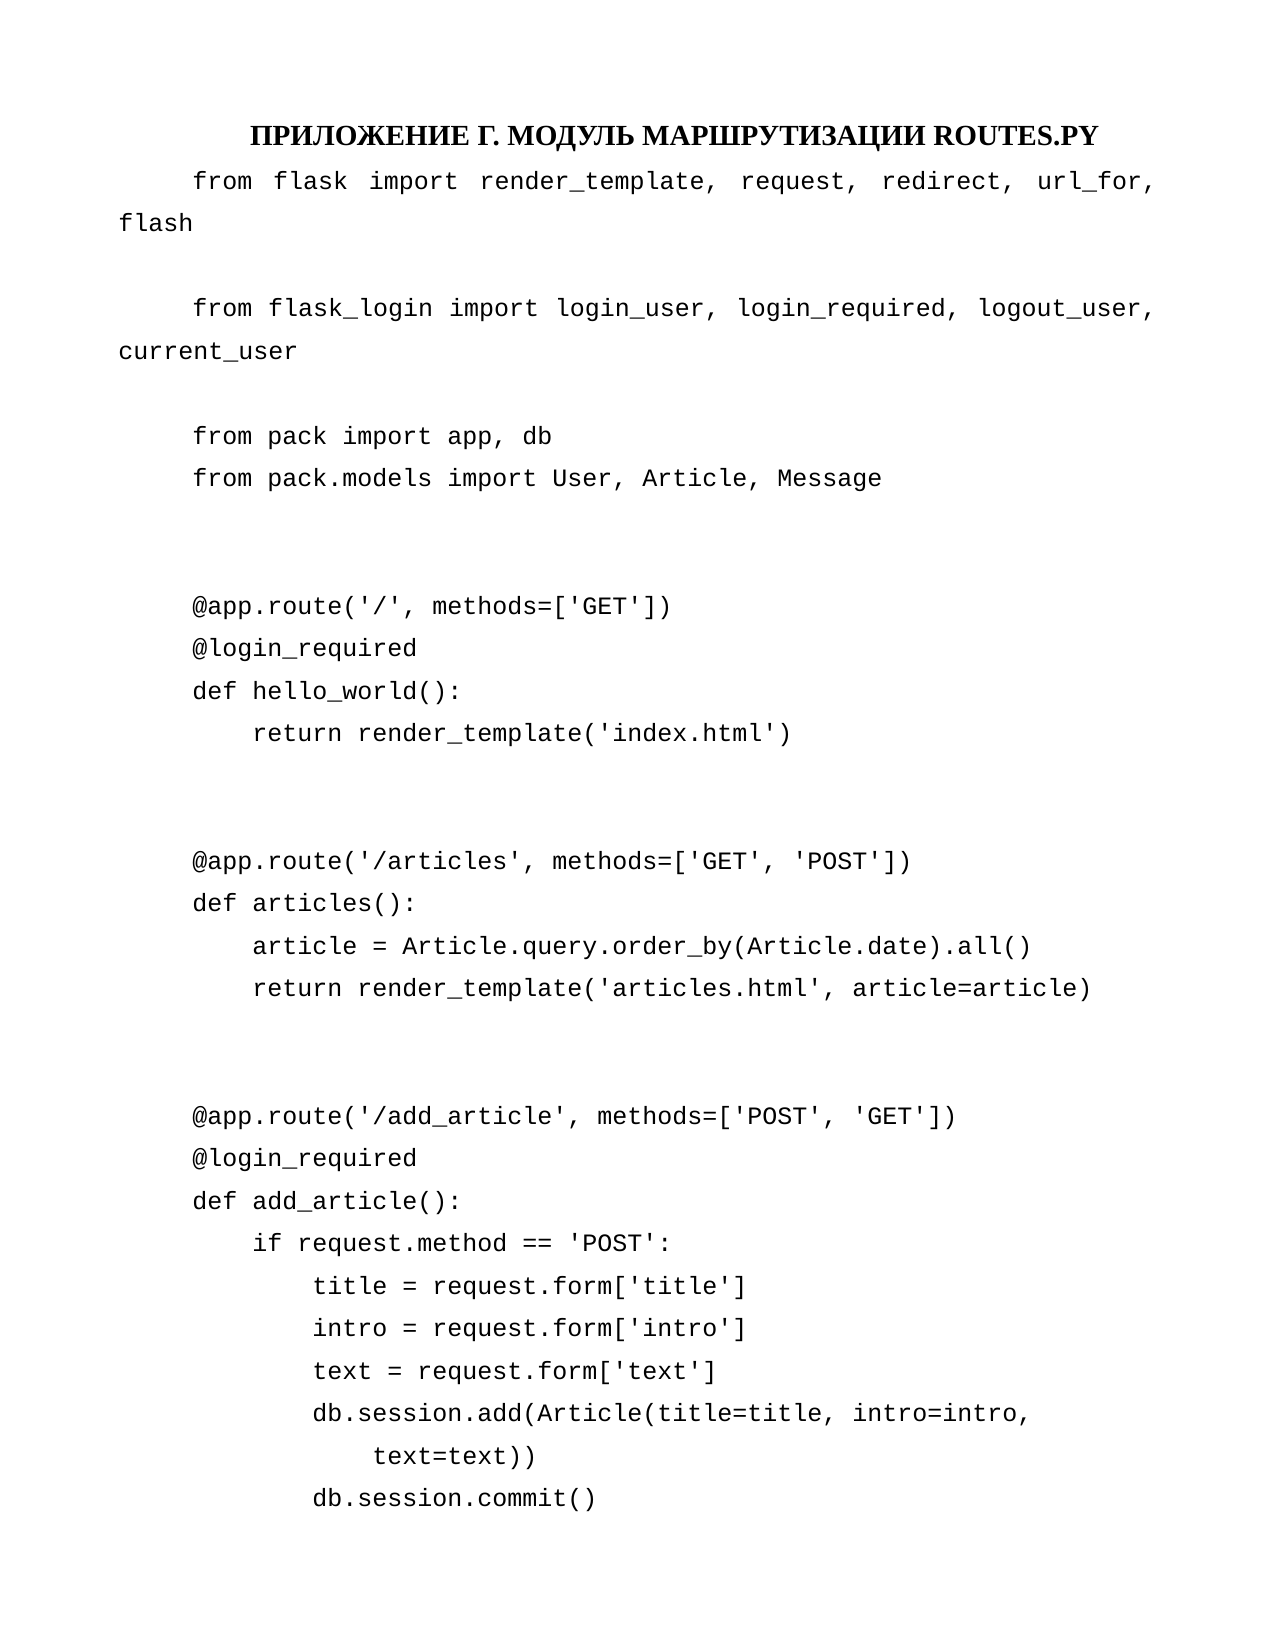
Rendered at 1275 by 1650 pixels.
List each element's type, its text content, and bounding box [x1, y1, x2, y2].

text return render_template('articles.html', article=article) [118, 976, 1157, 1004]
text text = request.form['text'] [118, 1358, 1157, 1387]
text db.session.add(Article(title=title, intro=intro, [118, 1401, 1157, 1429]
text from pack.models import User, Article, Message [118, 466, 1157, 494]
text @login_required [118, 636, 1157, 664]
text title = request.form['title'] [118, 1273, 1157, 1302]
text def articles(): [118, 891, 1157, 919]
text def add_article(): [118, 1188, 1157, 1217]
text @app.route('/articles', methods=['GET', 'POST']) [118, 848, 1157, 877]
text from pack import app, db [118, 423, 1157, 452]
text @app.route('/add_article', methods=['POST', 'GET']) [118, 1103, 1157, 1132]
text text=text)) [118, 1443, 1157, 1472]
text db.session.commit() [118, 1486, 1157, 1514]
text from flask import render_template, request, redirect, url_for, flash [118, 168, 1157, 239]
text intro = request.form['intro'] [118, 1316, 1157, 1344]
text @app.route('/', methods=['GET']) [118, 593, 1157, 622]
text return render_template('index.html') [118, 721, 1157, 749]
subtitle Приложение Г. Модуль Маршрутизации routes.py [118, 118, 1157, 152]
text if request.method == 'POST': [118, 1231, 1157, 1259]
text def hello_world(): [118, 678, 1157, 707]
text @login_required [118, 1146, 1157, 1174]
text from flask_login import login_user, login_required, logout_user, current_user [118, 296, 1157, 367]
text article = Article.query.order_by(Article.date).all() [118, 933, 1157, 962]
